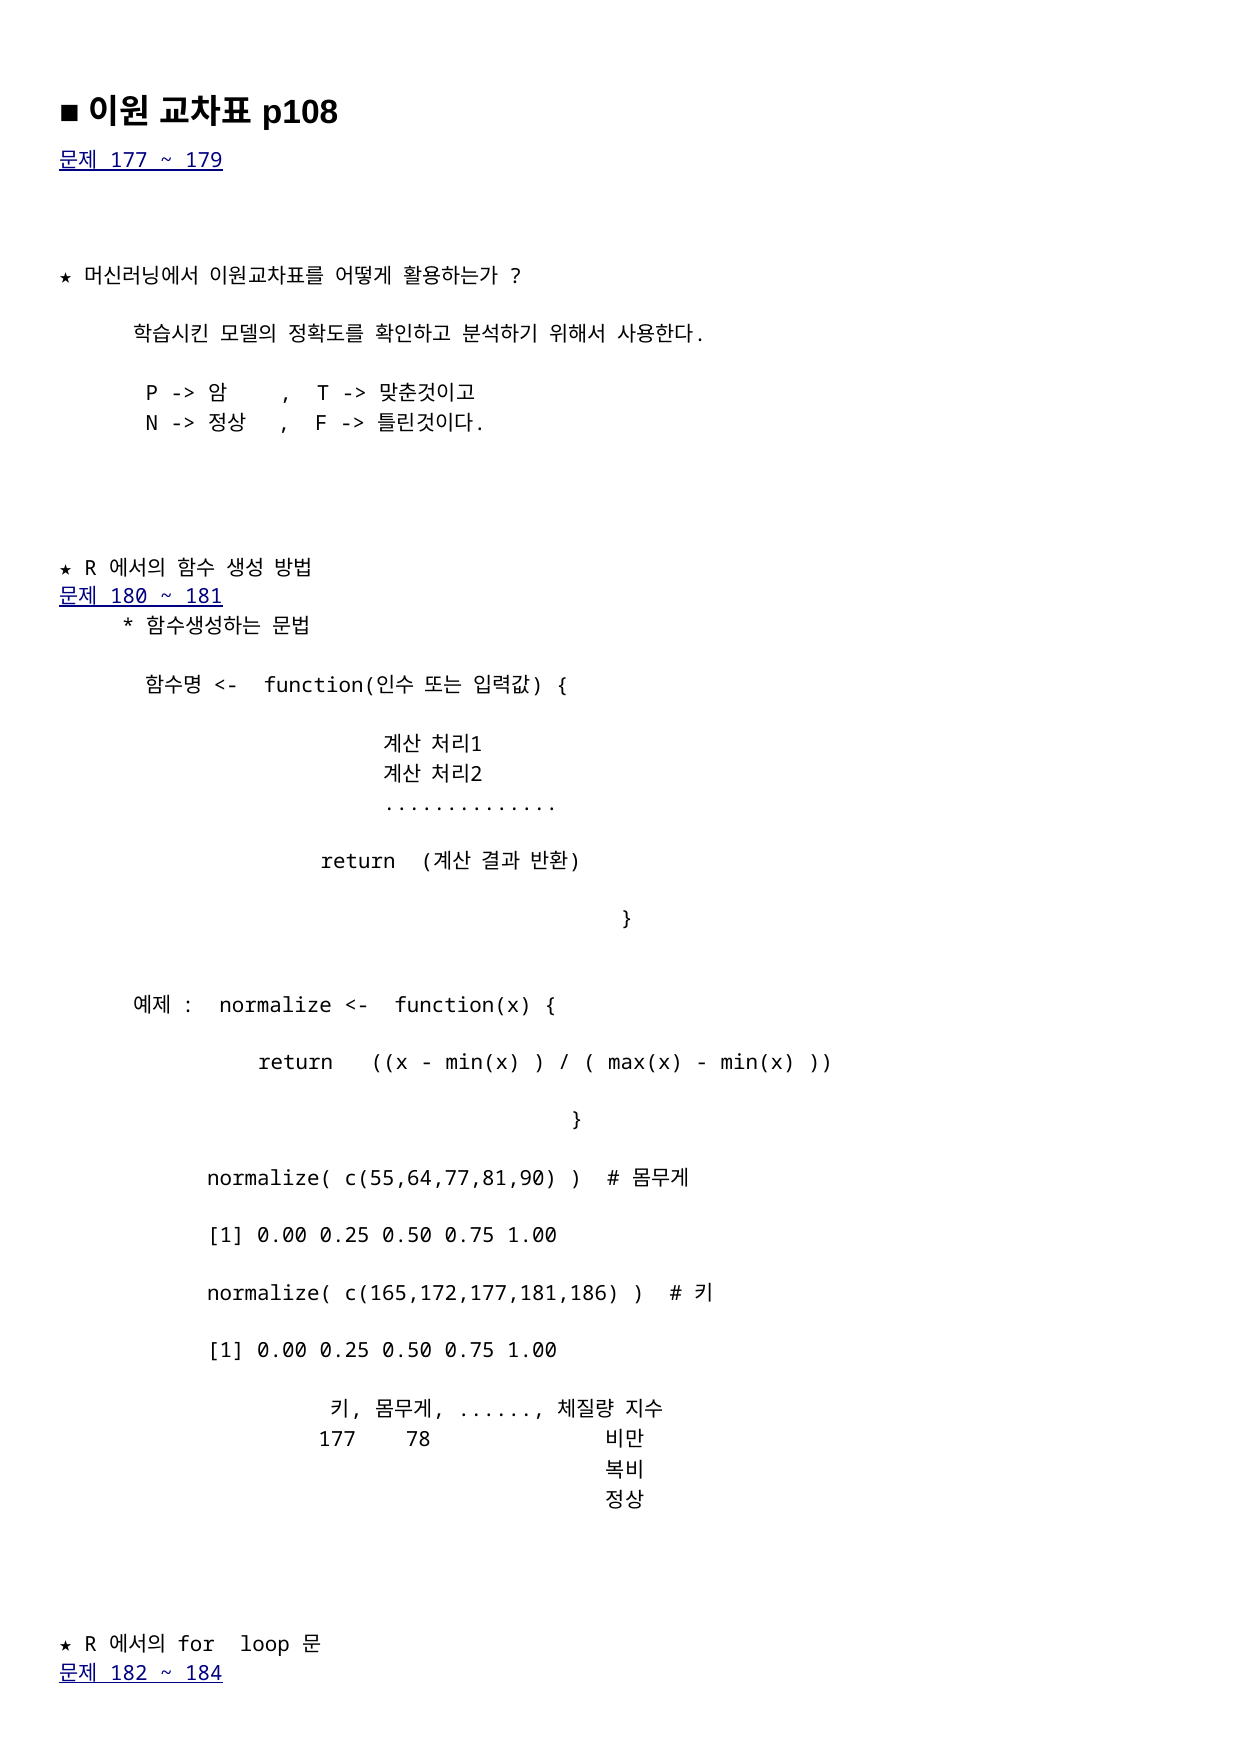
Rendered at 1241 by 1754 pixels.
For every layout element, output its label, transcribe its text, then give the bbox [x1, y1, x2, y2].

text [1] 0.00 0.25 0.50 0.75 1.00 [59, 1220, 1181, 1248]
text 문제 182 ~ 184 [59, 1658, 1181, 1686]
text ★ R 에서의 for loop 문 [59, 1627, 1181, 1658]
text 함수명 <- function(인수 또는 입력값) { [59, 668, 1181, 698]
text 문제 180 ~ 181 [59, 581, 1181, 609]
text ★ 머신러닝에서 이원교차표를 어떻게 활용하는가 ? [59, 259, 1181, 289]
text 정상 [59, 1483, 1181, 1513]
text 177 78 비만 [59, 1423, 1181, 1453]
text 복비 [59, 1453, 1181, 1483]
text normalize( c(55,64,77,81,90) ) # 몸무게 [59, 1161, 1181, 1191]
text N -> 정상 , F -> 틀린것이다. [59, 407, 1181, 437]
subtitle ■ 이원 교차표 p108 [59, 84, 1181, 133]
text * 함수생성하는 문법 [59, 609, 1181, 640]
text 계산 처리2 [59, 757, 1181, 788]
text 예제 : normalize <- function(x) { [59, 988, 1181, 1019]
text P -> 암 , T -> 맞춘것이고 [59, 376, 1181, 407]
text [1] 0.00 0.25 0.50 0.75 1.00 [59, 1335, 1181, 1364]
text ★ R 에서의 함수 생성 방법 [59, 551, 1181, 581]
text return ((x - min(x) ) / ( max(x) - min(x) )) [59, 1047, 1181, 1076]
text 학습시킨 모델의 정확도를 확인하고 분석하기 위해서 사용한다. [59, 318, 1181, 348]
text } [59, 903, 1181, 932]
text return (계산 결과 반환) [59, 844, 1181, 875]
text 키, 몸무게, ......, 체질량 지수 [59, 1392, 1181, 1423]
text } [59, 1104, 1181, 1133]
text 계산 처리1 [59, 727, 1181, 757]
text 문제 177 ~ 179 [59, 145, 1181, 173]
text .............. [59, 788, 1181, 816]
text normalize( c(165,172,177,181,186) ) # 키 [59, 1277, 1181, 1307]
